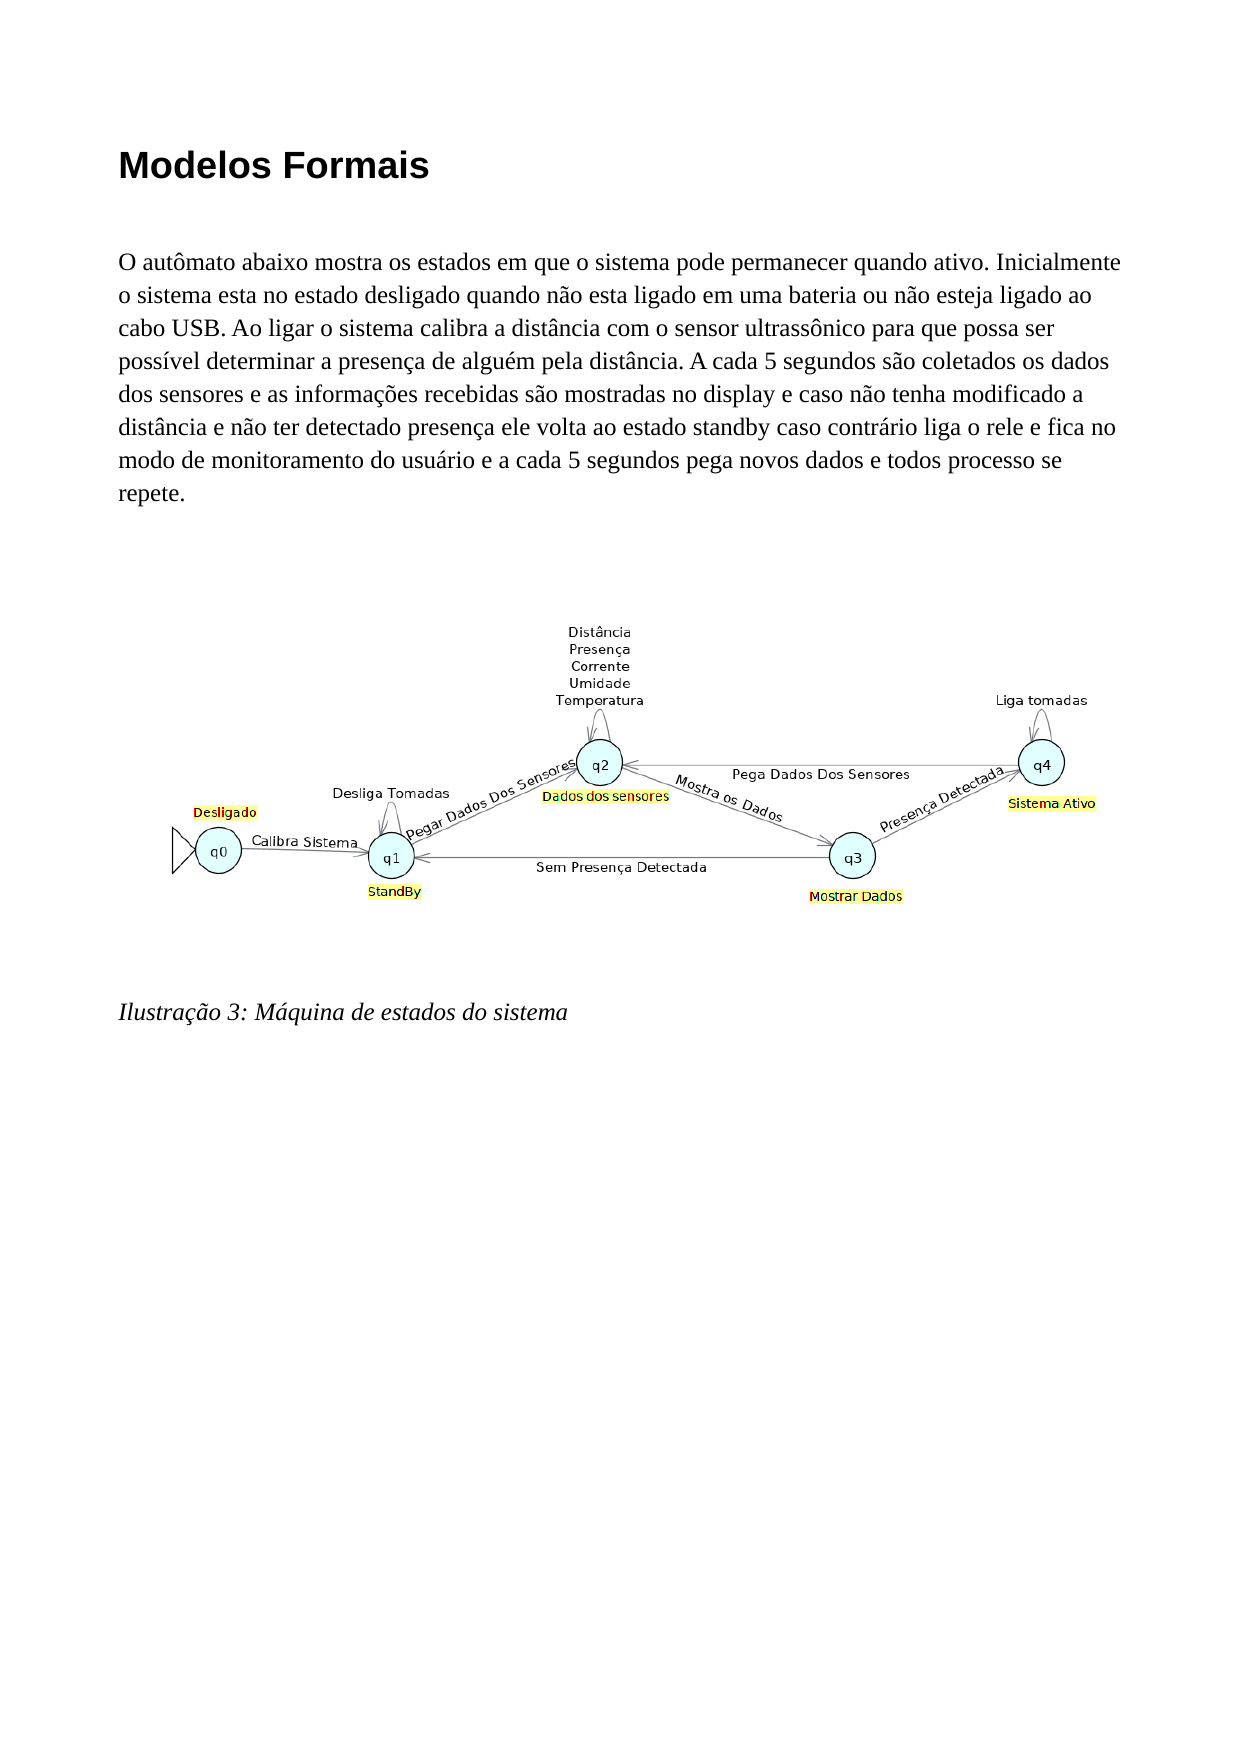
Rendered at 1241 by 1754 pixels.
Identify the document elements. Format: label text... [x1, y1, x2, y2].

text O autômato abaixo mostra os estados em que o sistema pode permanecer quando ativo. Inicialmente o sistema esta no estado desligado quando não esta ligado em uma bateria ou não esteja ligado ao cabo USB. Ao ligar o sistema calibra a distância com o sensor ultrassônico para que possa ser possível determinar a presença de alguém pela distância. A cada 5 segundos são coletados os dados dos sensores e as informações recebidas são mostradas no display e caso não tenha modificado a distância e não ter detectado presença ele volta ao estado standby caso contrário liga o rele e fica no modo de monitoramento do usuário e a cada 5 segundos pega novos dados e todos processo se repete. [118, 247, 1122, 507]
text Ilustração 3: Máquina de estados do sistema [118, 992, 1122, 1026]
subtitle Modelos Formais [118, 143, 1122, 187]
picture [118, 585, 1123, 992]
